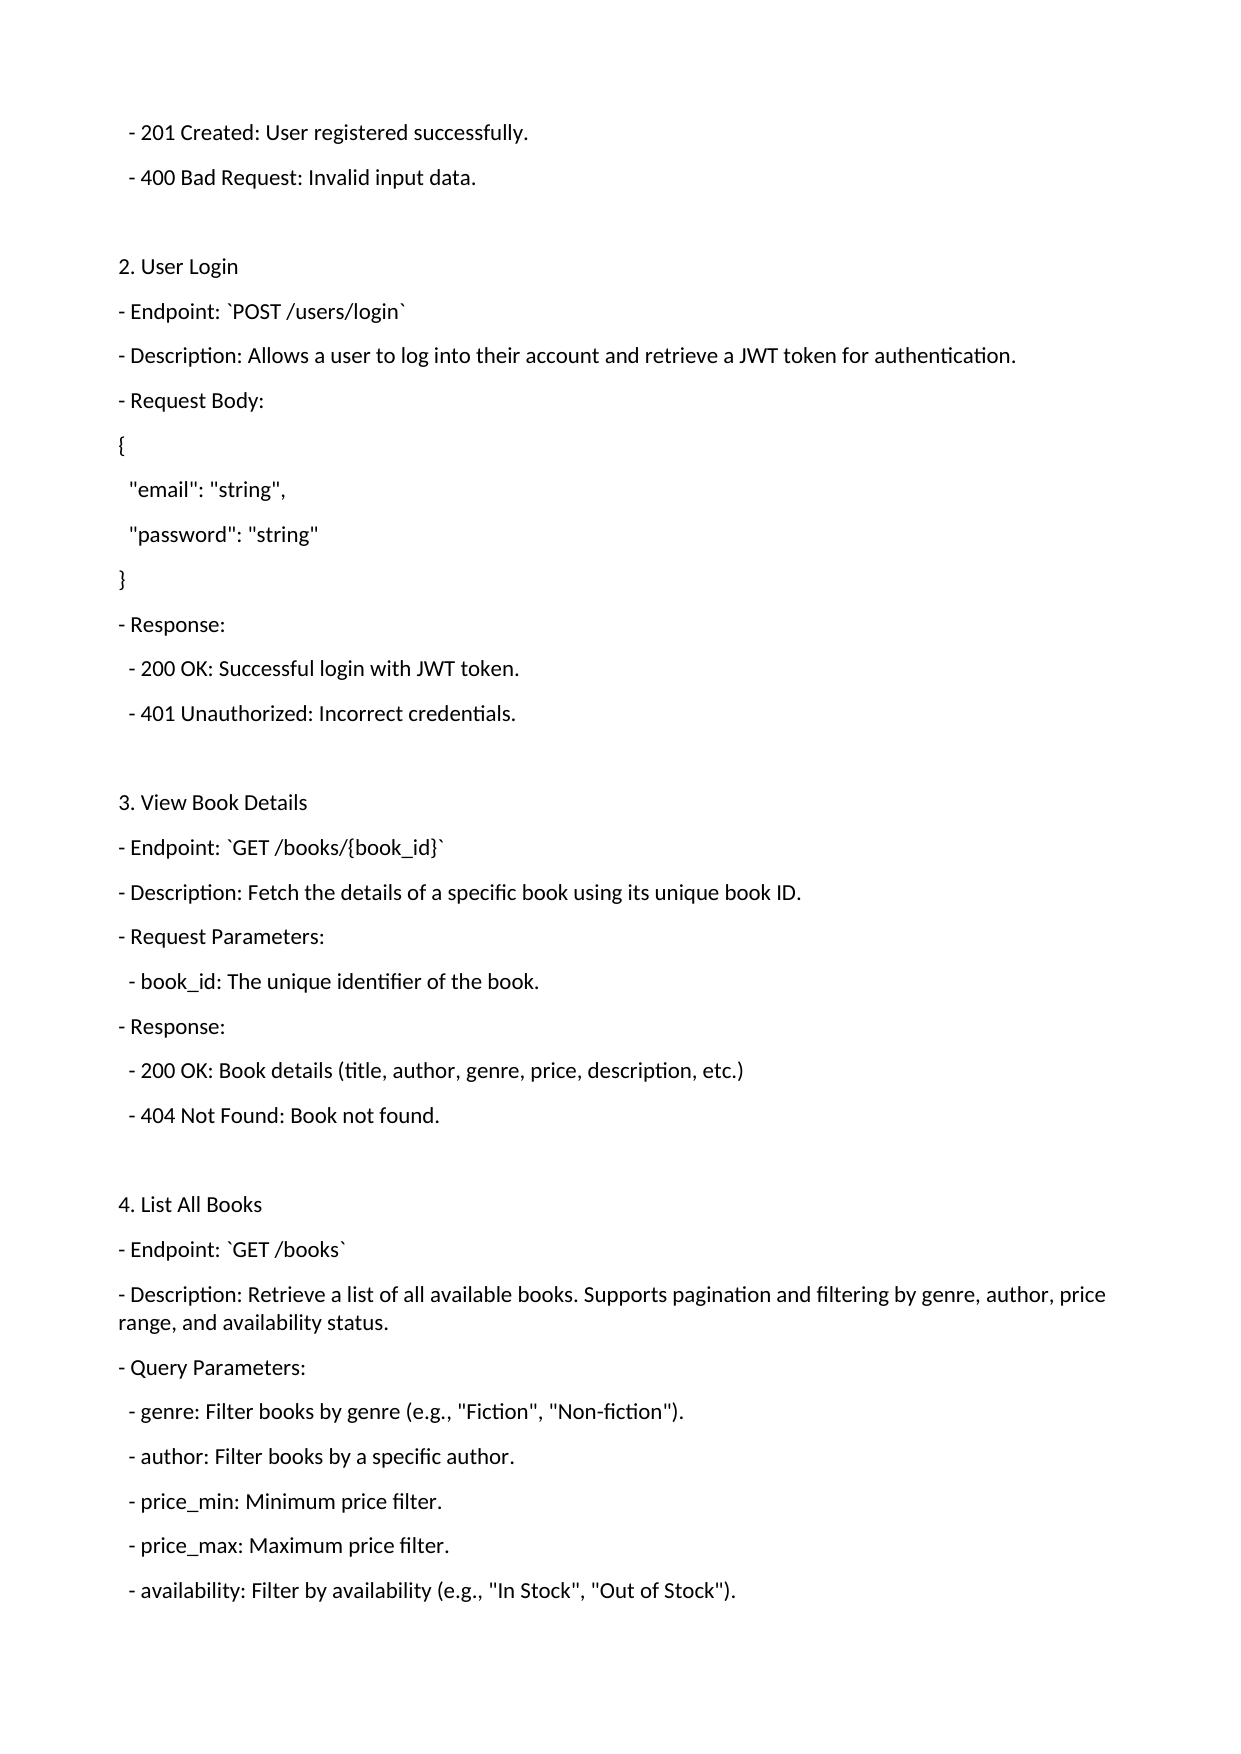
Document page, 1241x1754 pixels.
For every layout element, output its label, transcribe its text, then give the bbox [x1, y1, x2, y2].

text - Endpoint: `POST /users/login` [118, 297, 1122, 325]
text 4. List All Books [118, 1191, 1122, 1219]
text - 200 OK: Successful login with JWT token. [118, 654, 1122, 682]
text - 200 OK: Book details (title, author, genre, price, description, etc.) [118, 1057, 1122, 1084]
text - 404 Not Found: Book not found. [118, 1101, 1122, 1129]
text 2. User Login [118, 252, 1122, 280]
text - price_max: Maximum price filter. [118, 1531, 1122, 1559]
text - author: Filter books by a specific author. [118, 1442, 1122, 1470]
text 3. View Book Details [118, 788, 1122, 816]
text - price_min: Minimum price filter. [118, 1487, 1122, 1515]
text - book_id: The unique identifier of the book. [118, 967, 1122, 995]
text - availability: Filter by availability (e.g., "In Stock", "Out of Stock"). [118, 1576, 1122, 1604]
text - Response: [118, 610, 1122, 638]
text "email": "string", [118, 476, 1122, 504]
text - Endpoint: `GET /books/{book_id}` [118, 833, 1122, 861]
text - Description: Retrieve a list of all available books. Supports pagination and filtering by genre, author, price range, and availability status. [118, 1280, 1122, 1336]
text - Query Parameters: [118, 1353, 1122, 1381]
text - Response: [118, 1012, 1122, 1040]
text - Request Body: [118, 386, 1122, 414]
text - Description: Allows a user to log into their account and retrieve a JWT token for authentication. [118, 342, 1122, 369]
text - 201 Created: User registered successfully. [118, 118, 1122, 146]
text - Request Parameters: [118, 922, 1122, 951]
text } [118, 565, 1122, 593]
text "password": "string" [118, 520, 1122, 548]
text - Endpoint: `GET /books` [118, 1235, 1122, 1263]
text - Description: Fetch the details of a specific book using its unique book ID. [118, 878, 1122, 906]
text - 401 Unauthorized: Incorrect credentials. [118, 699, 1122, 727]
text { [118, 431, 1122, 459]
text - genre: Filter books by genre (e.g., "Fiction", "Non-fiction"). [118, 1397, 1122, 1425]
text - 400 Bad Request: Invalid input data. [118, 163, 1122, 191]
